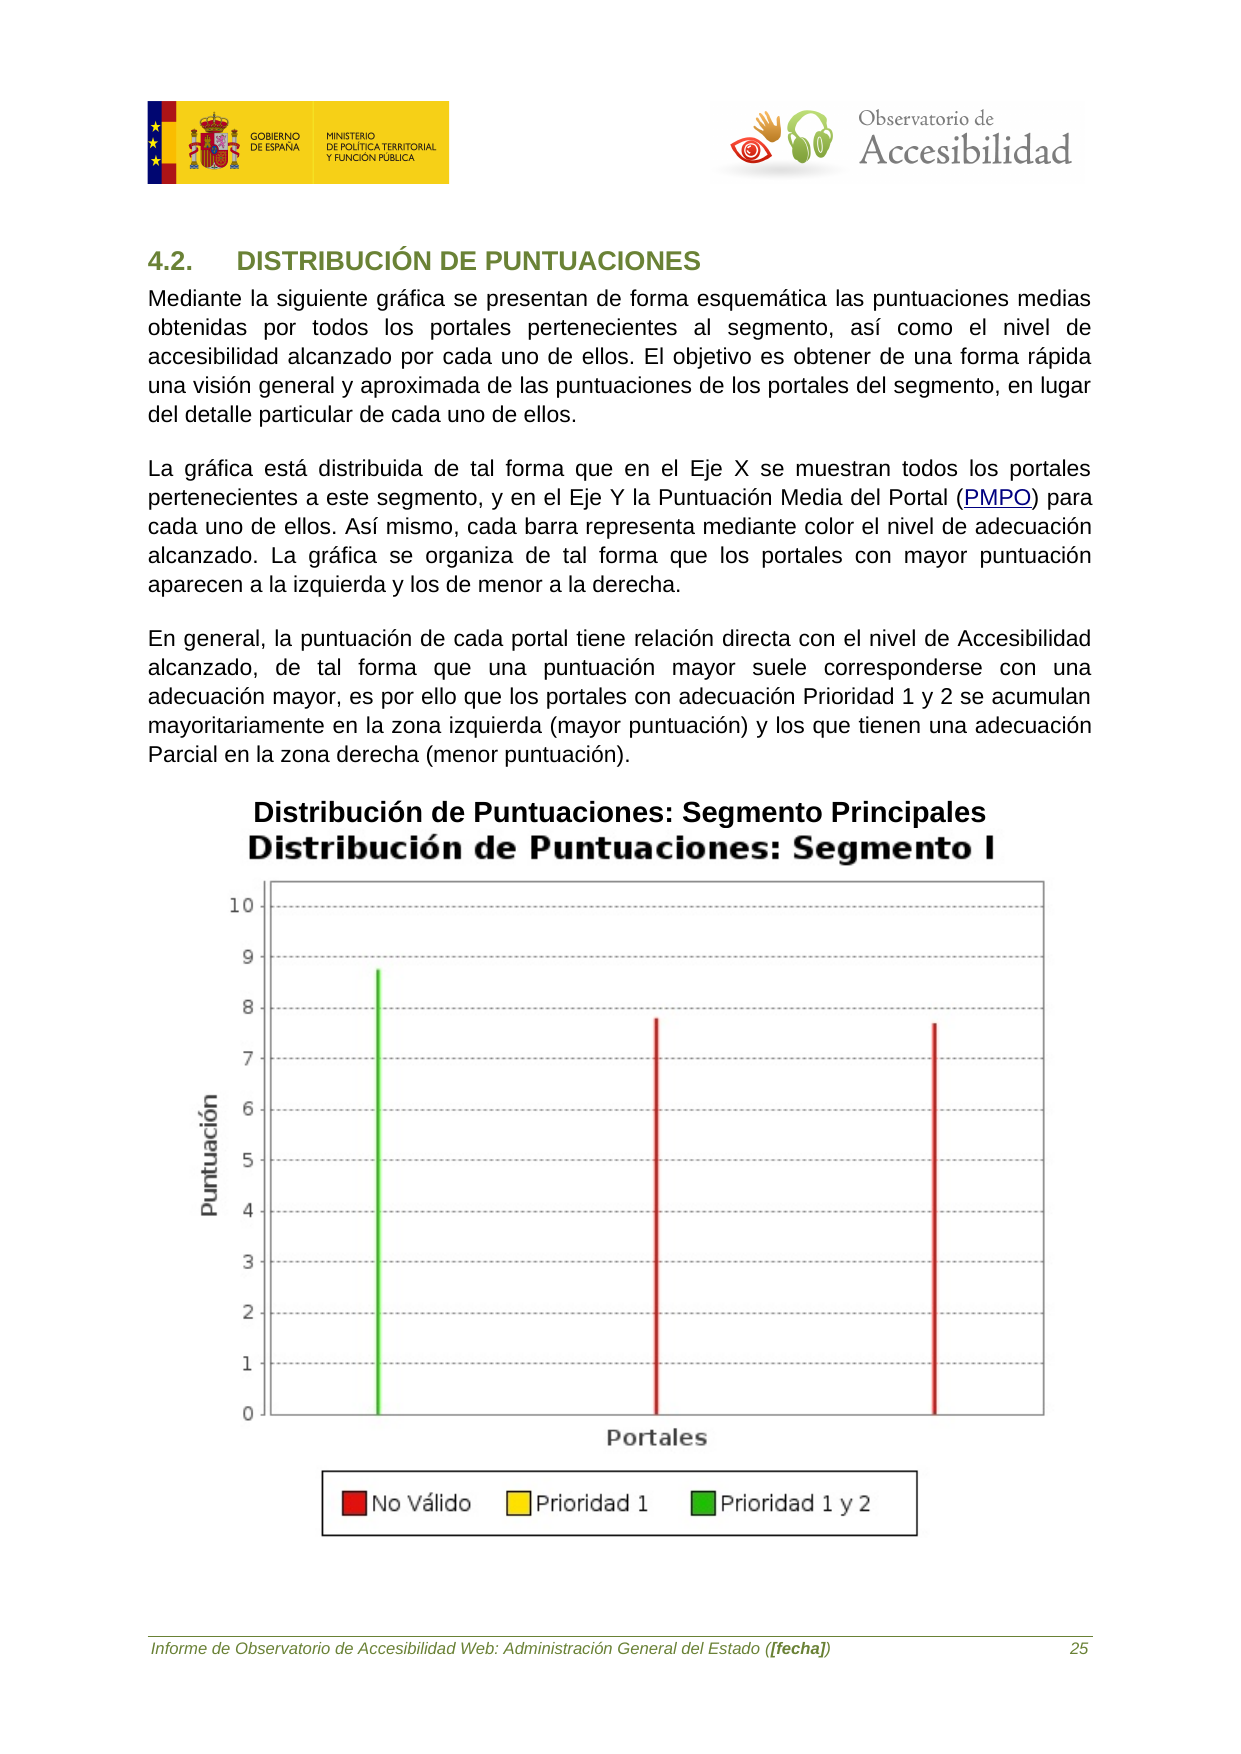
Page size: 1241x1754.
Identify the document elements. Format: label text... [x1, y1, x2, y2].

picture [178, 828, 1062, 1538]
text Distribución de Puntuaciones: Segmento Principales [148, 795, 1092, 828]
picture [710, 101, 1086, 184]
subtitle Distribución de puntuaciones [148, 245, 1092, 276]
text Mediante la siguiente gráfica se presentan de forma esquemática las puntuaciones medias obtenidas por todos los portales pertenecientes al segmento, así como el nivel de accesibilidad alcanzado por cada uno de ellos. El objetivo es obtener de una forma rápida una visión general y aproximada de las puntuaciones de los portales del segmento, en lugar del detalle particular de cada uno de ellos. [148, 285, 1092, 427]
picture [147, 101, 450, 184]
text La gráfica está distribuida de tal forma que en el Eje X se muestran todos los portales pertenecientes a este segmento, y en el Eje Y la Puntuación Media del Portal (PMPO) para cada uno de ellos. Así mismo, cada barra representa mediante color el nivel de adecuación alcanzado. La gráfica se organiza de tal forma que los portales con mayor puntuación aparecen a la izquierda y los de menor a la derecha. [148, 455, 1092, 597]
text En general, la puntuación de cada portal tiene relación directa con el nivel de Accesibilidad alcanzado, de tal forma que una puntuación mayor suele corresponderse con una adecuación mayor, es por ello que los portales con adecuación Prioridad 1 y 2 se acumulan mayoritariamente en la zona izquierda (mayor puntuación) y los que tienen una adecuación Parcial en la zona derecha (menor puntuación). [148, 625, 1092, 767]
